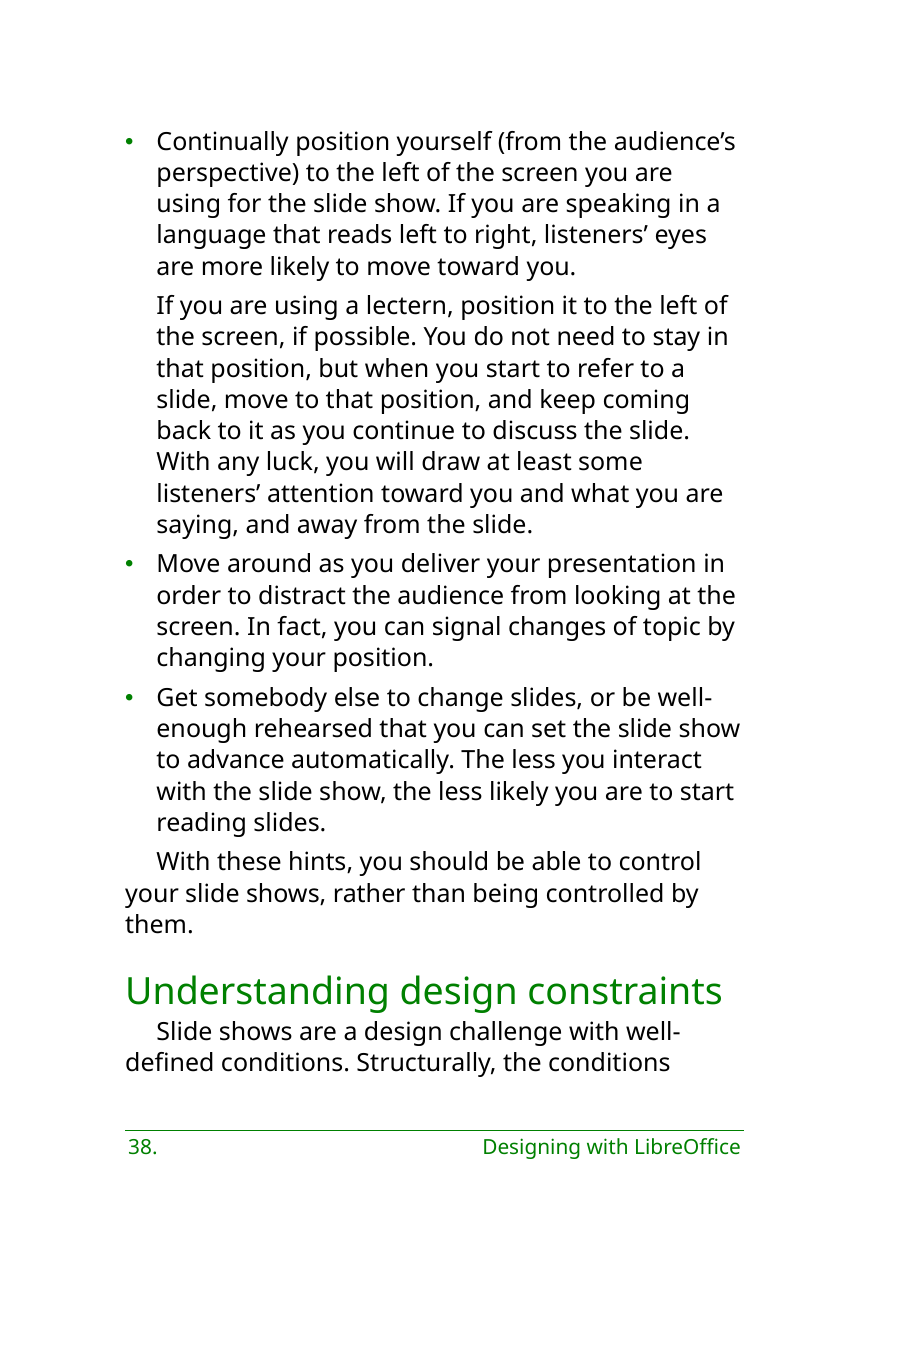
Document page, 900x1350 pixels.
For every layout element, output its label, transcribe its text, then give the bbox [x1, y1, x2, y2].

text With these hints, you should be able to control your slide shows, rather than being controlled by them. [125, 846, 744, 939]
list Continually position yourself (from the audience’s perspective) to the left of the screen you are using for the slide show. If you are speaking in a language that reads left to right, listeners’ eyes are more likely to move toward you. [125, 125, 744, 281]
list Move around as you deliver your presentation in order to distract the audience from looking at the screen. In fact, you can signal changes of topic by changing your position. [125, 548, 744, 673]
text Slide shows are a design challenge with well-defined conditions. Structurally, the conditions [125, 1016, 744, 1078]
list Get somebody else to change slides, or be well-enough rehearsed that you can set the slide show to advance automatically. The less you interact with the slide show, the less likely you are to start reading slides. [125, 681, 744, 837]
subtitle Understanding design constraints [125, 964, 744, 1016]
text If you are using a lectern, position it to the left of the screen, if possible. You do not need to stay in that position, but when you start to refer to a slide, move to that position, and keep coming back to it as you continue to discuss the slide. With any luck, you will draw at least some listeners’ attention toward you and what you are saying, and away from the slide. [156, 289, 744, 539]
